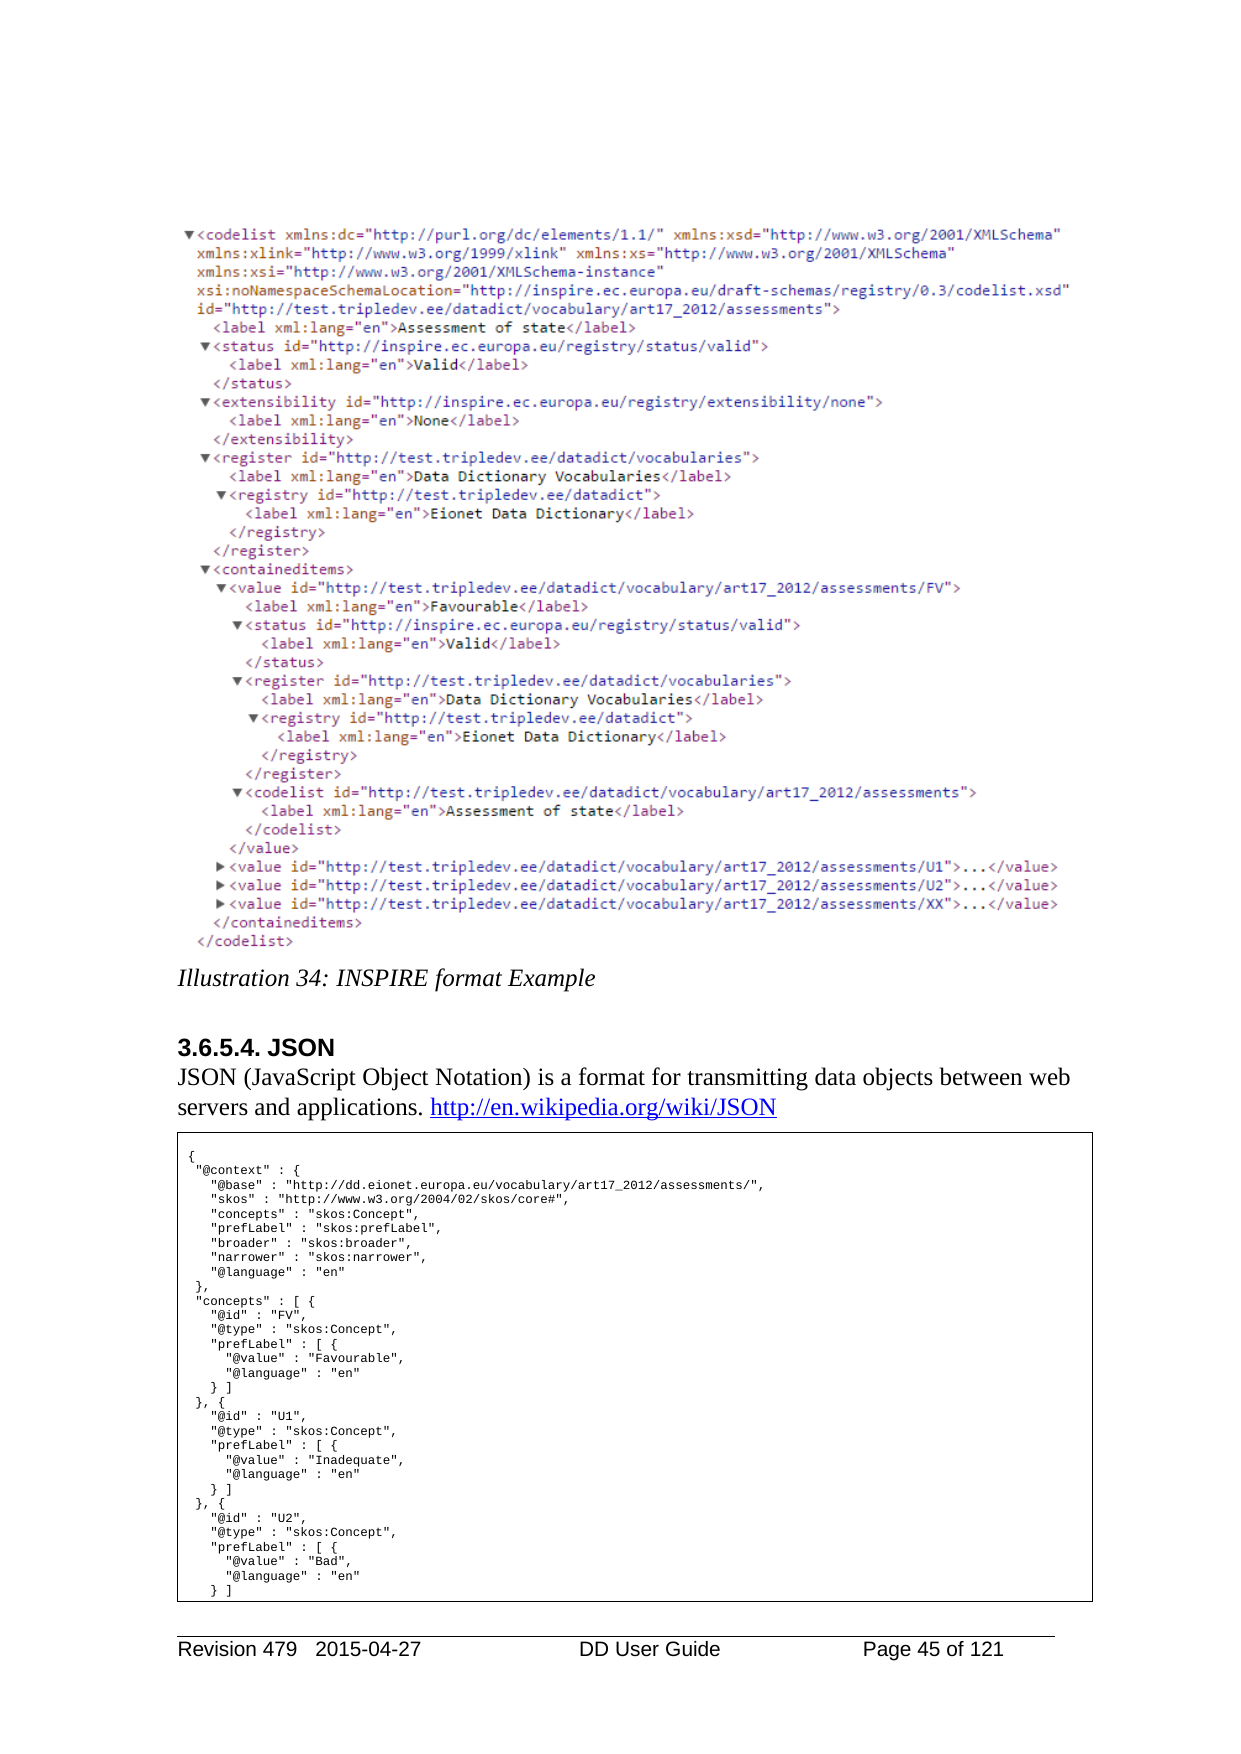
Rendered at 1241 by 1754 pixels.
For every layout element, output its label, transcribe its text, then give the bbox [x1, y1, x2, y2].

list } ] [178, 1480, 1092, 1494]
list "@id" : "U1", [178, 1407, 1092, 1422]
list "@type" : "skos:Concept", [178, 1523, 1092, 1538]
text Illustration 34: INSPIRE format Example [177, 963, 1092, 992]
list "@value" : "Bad", [178, 1552, 1092, 1567]
list }, { [178, 1494, 1092, 1509]
list "@language" : "en" [178, 1364, 1092, 1378]
list "prefLabel" : [ { [178, 1538, 1092, 1552]
text JSON (JavaScript Object Notation) is a format for transmitting data objects between web servers and applications. http://en.wikipedia.org/wiki/JSON [177, 1062, 1092, 1120]
list "concepts" : [ { [178, 1291, 1092, 1306]
list "@type" : "skos:Concept", [178, 1320, 1092, 1335]
list "@language" : "en" [178, 1465, 1092, 1480]
list "@type" : "skos:Concept", [178, 1422, 1092, 1436]
list "@value" : "Inadequate", [178, 1451, 1092, 1465]
subtitle JSON [177, 1033, 1092, 1062]
list "@base" : "http://dd.eionet.europa.eu/vocabulary/art17_2012/assessments/", [178, 1176, 1092, 1190]
list } ] [178, 1378, 1092, 1393]
list "prefLabel" : "skos:prefLabel", [178, 1219, 1092, 1233]
list "broader" : "skos:broader", [178, 1233, 1092, 1248]
list "@language" : "en" [178, 1567, 1092, 1581]
list "prefLabel" : [ { [178, 1335, 1092, 1349]
list { [178, 1147, 1092, 1161]
list "concepts" : "skos:Concept", [178, 1204, 1092, 1219]
list "skos" : "http://www.w3.org/2004/02/skos/core#", [178, 1190, 1092, 1204]
list "@context" : { [178, 1161, 1092, 1176]
list }, { [178, 1393, 1092, 1407]
list }, [178, 1277, 1092, 1291]
list "@value" : "Favourable", [178, 1349, 1092, 1364]
list "@id" : "U2", [178, 1509, 1092, 1523]
list "narrower" : "skos:narrower", [178, 1248, 1092, 1262]
list "@id" : "FV", [178, 1306, 1092, 1320]
list } ] [178, 1581, 1092, 1601]
list "prefLabel" : [ { [178, 1436, 1092, 1451]
list "@language" : "en" [178, 1262, 1092, 1277]
